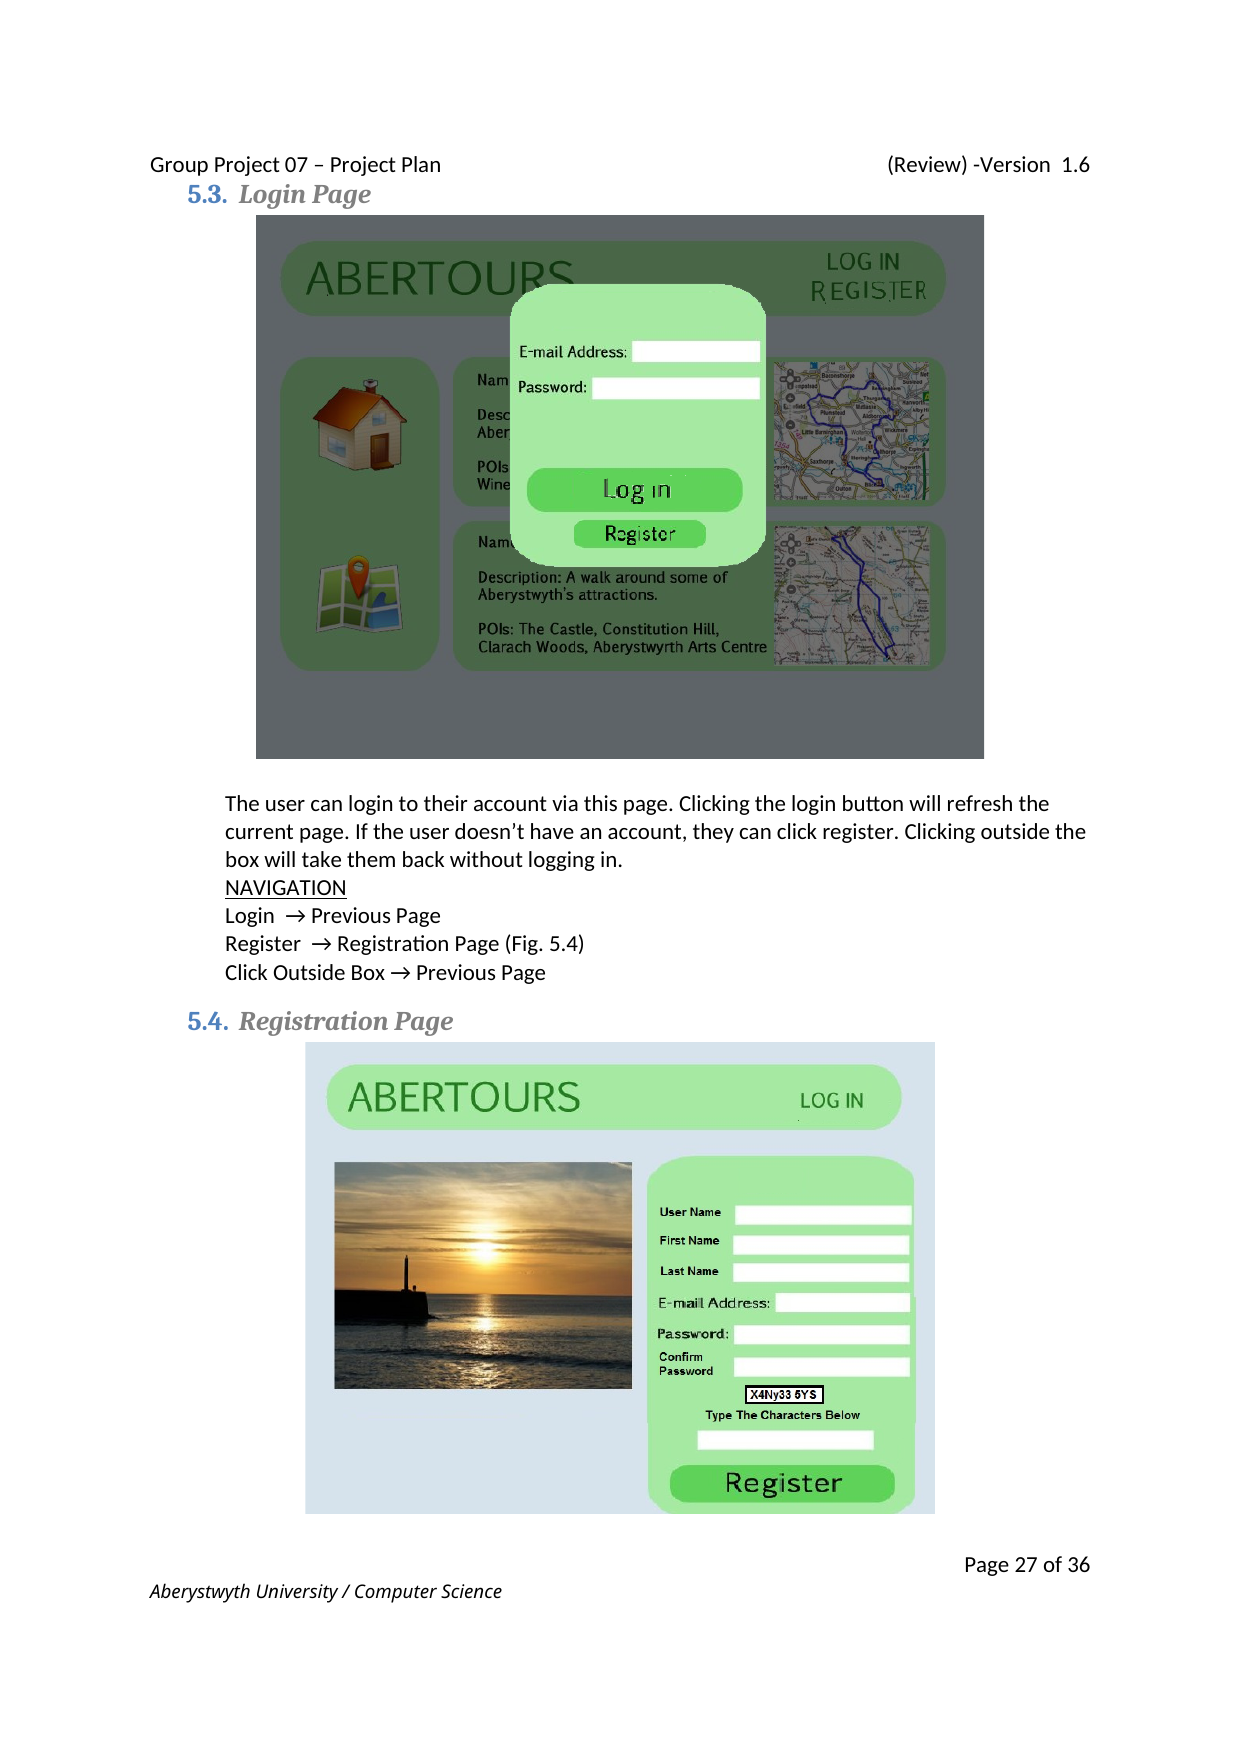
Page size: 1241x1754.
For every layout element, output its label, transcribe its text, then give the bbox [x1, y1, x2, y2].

subtitle Registration Page [187, 1006, 1090, 1038]
subtitle Login Page [187, 179, 1090, 211]
text Login → Previous Page [225, 902, 1090, 929]
text Register → Registration Page (Fig. 5.4) [225, 929, 1090, 958]
text The user can login to their account via this page. Clicking the login button will refresh the current page. If the user doesn’t have an account, they can click register. Clicking outside the box will take them back without logging in. [225, 789, 1090, 873]
text Click Outside Box → Previous Page [225, 958, 1090, 986]
text NAVIGATION [225, 873, 1090, 902]
